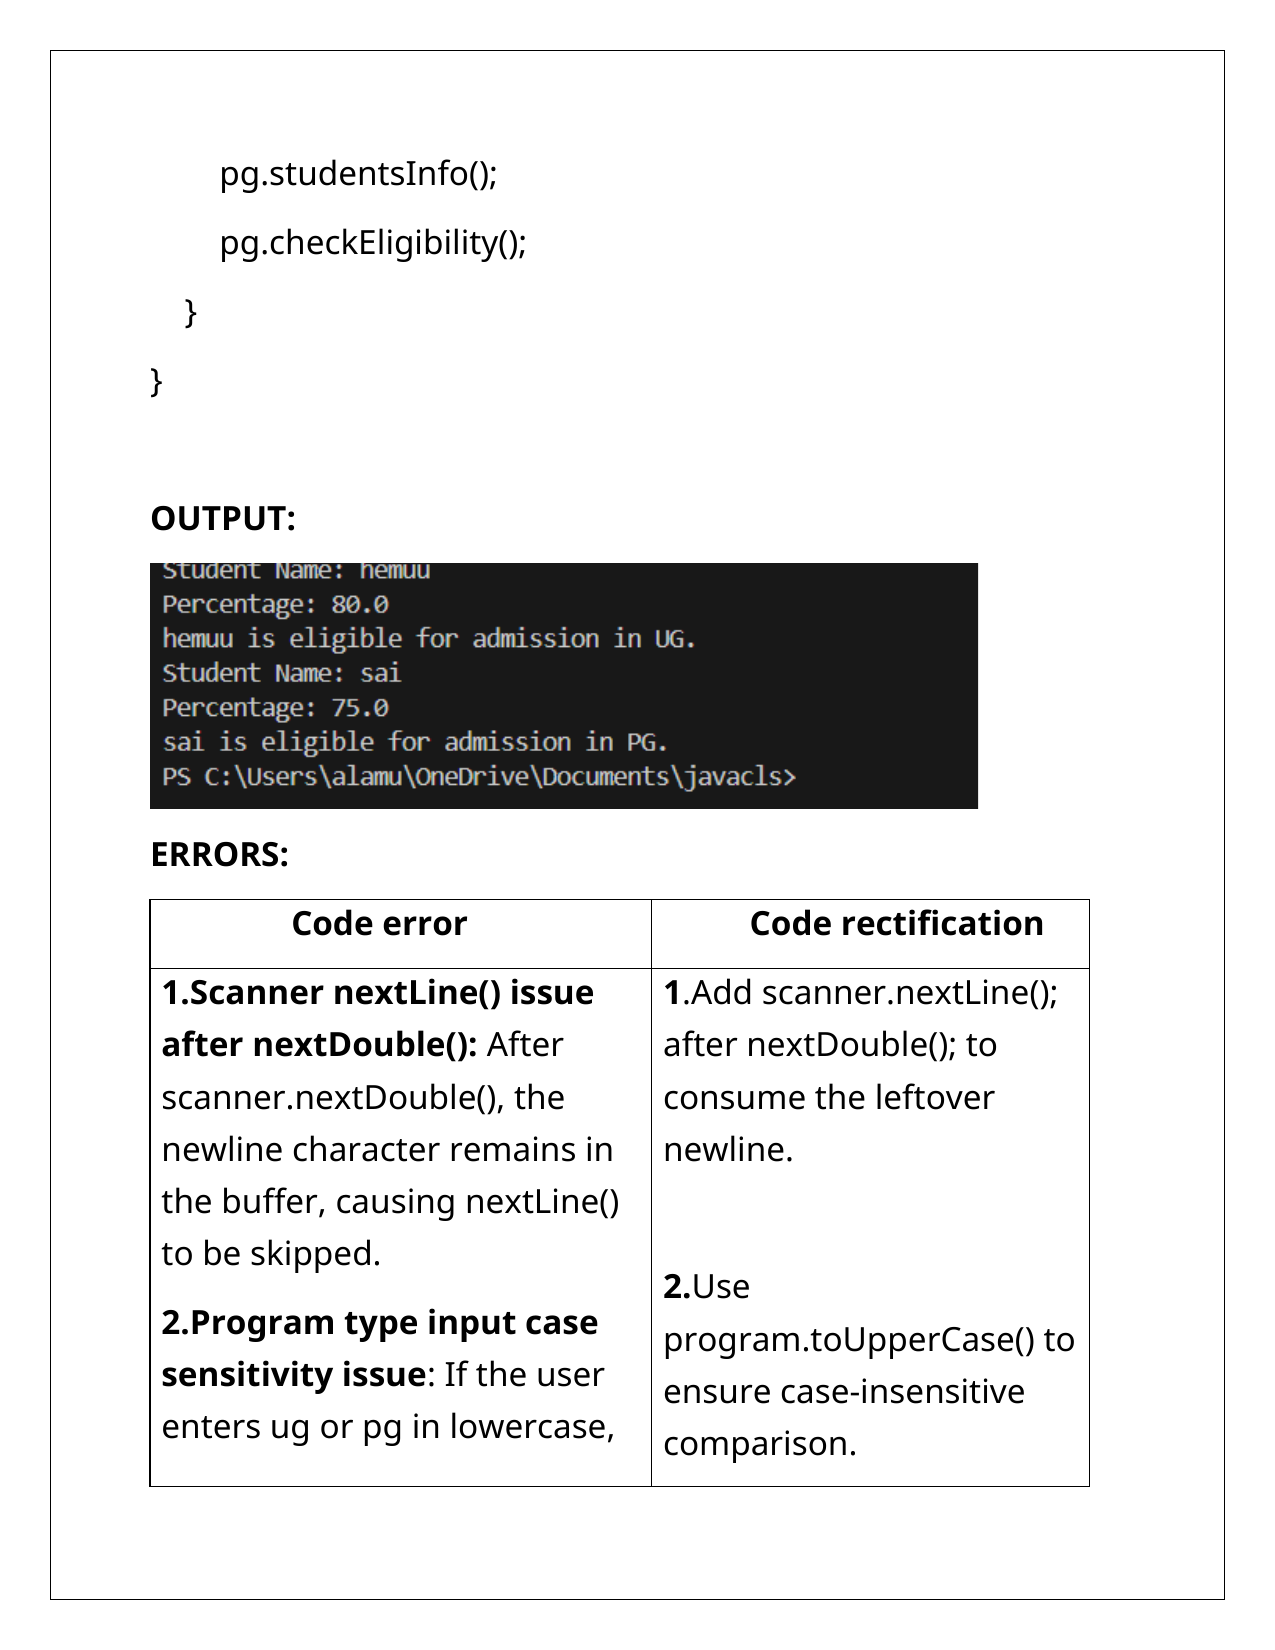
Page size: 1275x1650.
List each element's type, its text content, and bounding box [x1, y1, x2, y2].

table_cell 1.Add scanner.nextLine(); after nextDouble(); to consume the leftover newline. 2.Use program.toUpperCase() to ensure case-insensitive comparison. [652, 969, 1089, 1486]
table_cell 1.Scanner nextLine() issue after nextDouble(): After scanner.nextDouble(), the newline character remains in the buffer, causing nextLine() to be skipped. 2.Program type input case sensitivity issue: If the user enters ug or pg in lowercase, [151, 969, 651, 1486]
table_header Code error [151, 900, 651, 968]
text } [150, 357, 1125, 402]
text OUTPUT: [150, 494, 1125, 540]
text pg.studentsInfo(); [150, 150, 1125, 195]
table_header Code rectification [652, 900, 1089, 968]
text ERRORS: [150, 830, 1125, 876]
text pg.checkEligibility(); [150, 219, 1125, 264]
text } [150, 288, 1125, 333]
